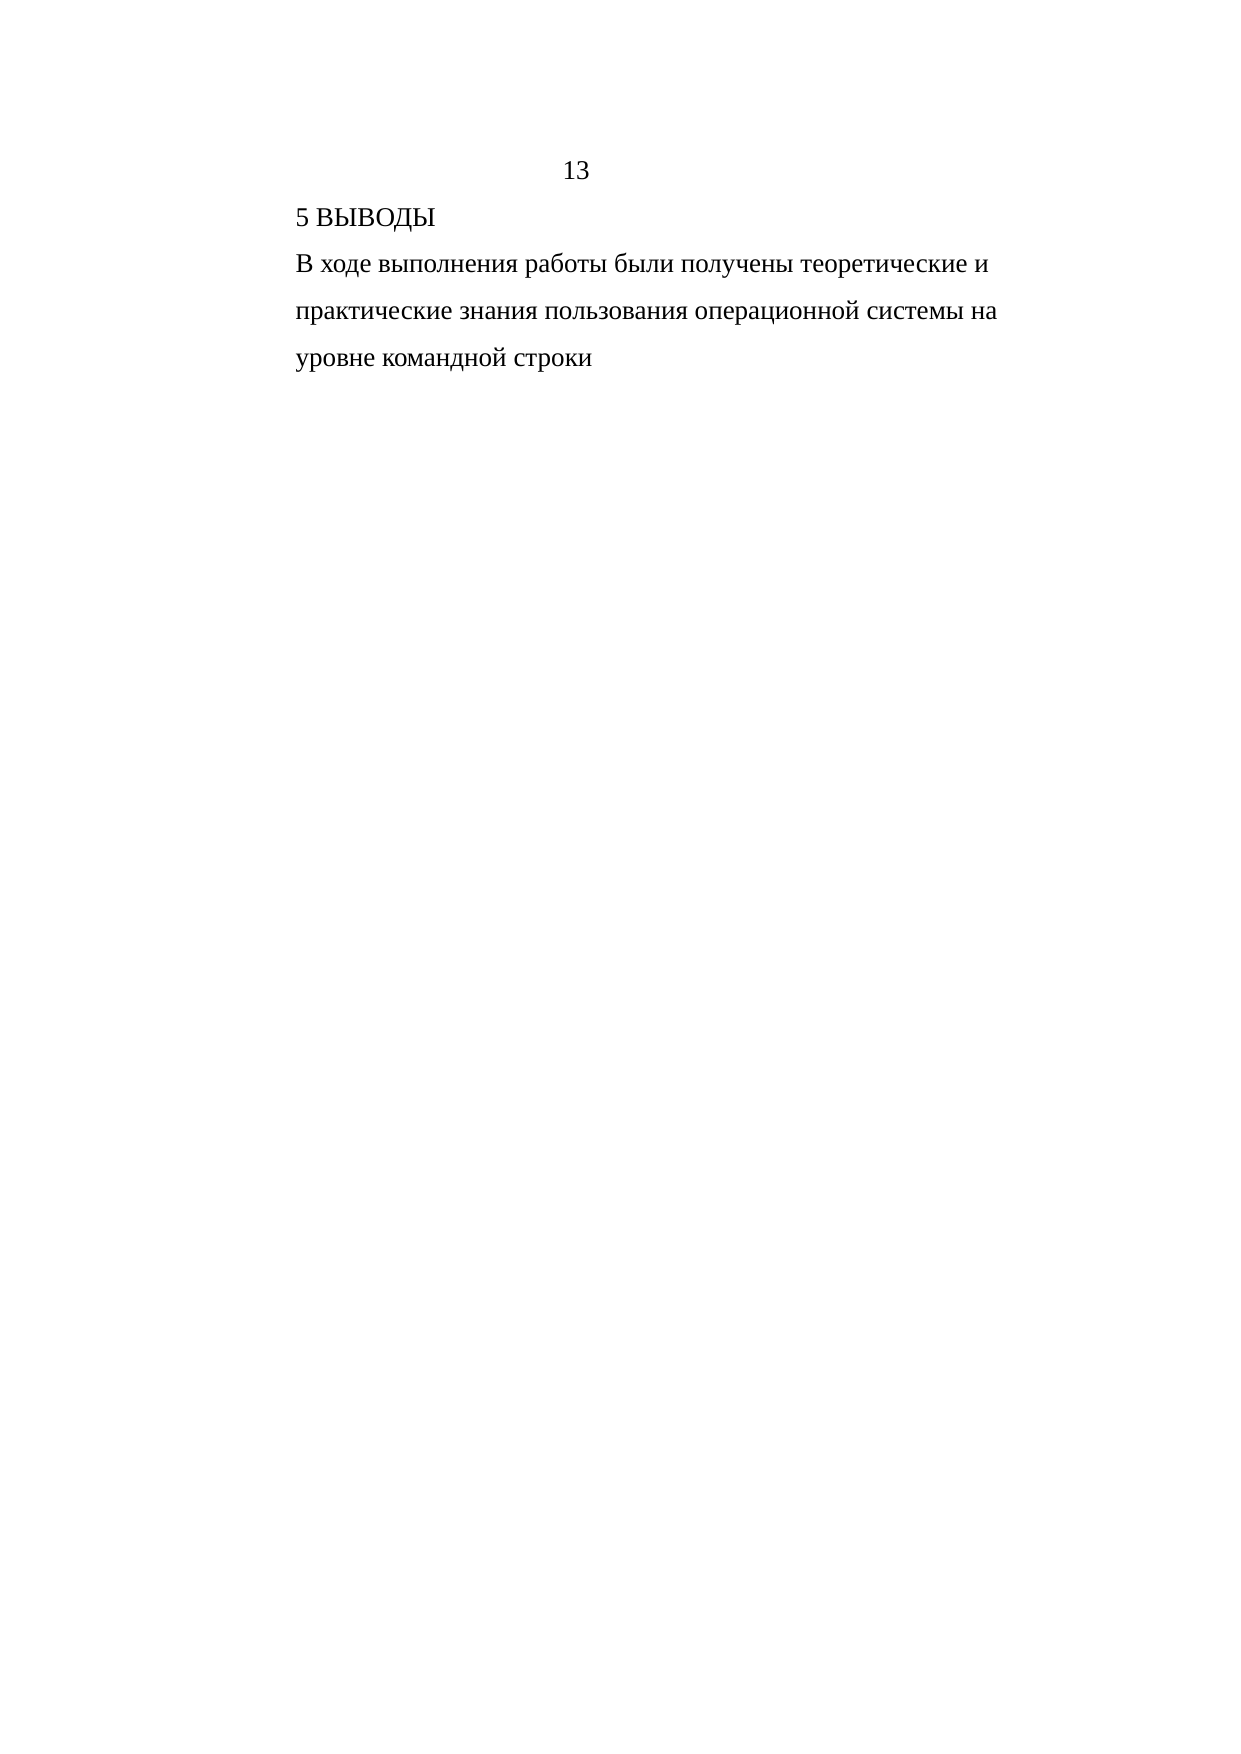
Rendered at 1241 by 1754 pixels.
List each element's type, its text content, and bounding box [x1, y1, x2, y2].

text В ходе выполнения работы были получены теоретические и практические знания пользования операционной системы на уровне командной строки [295, 247, 1033, 372]
text 5 ВЫВОДЫ [295, 201, 1033, 232]
text 13 [118, 154, 1033, 185]
